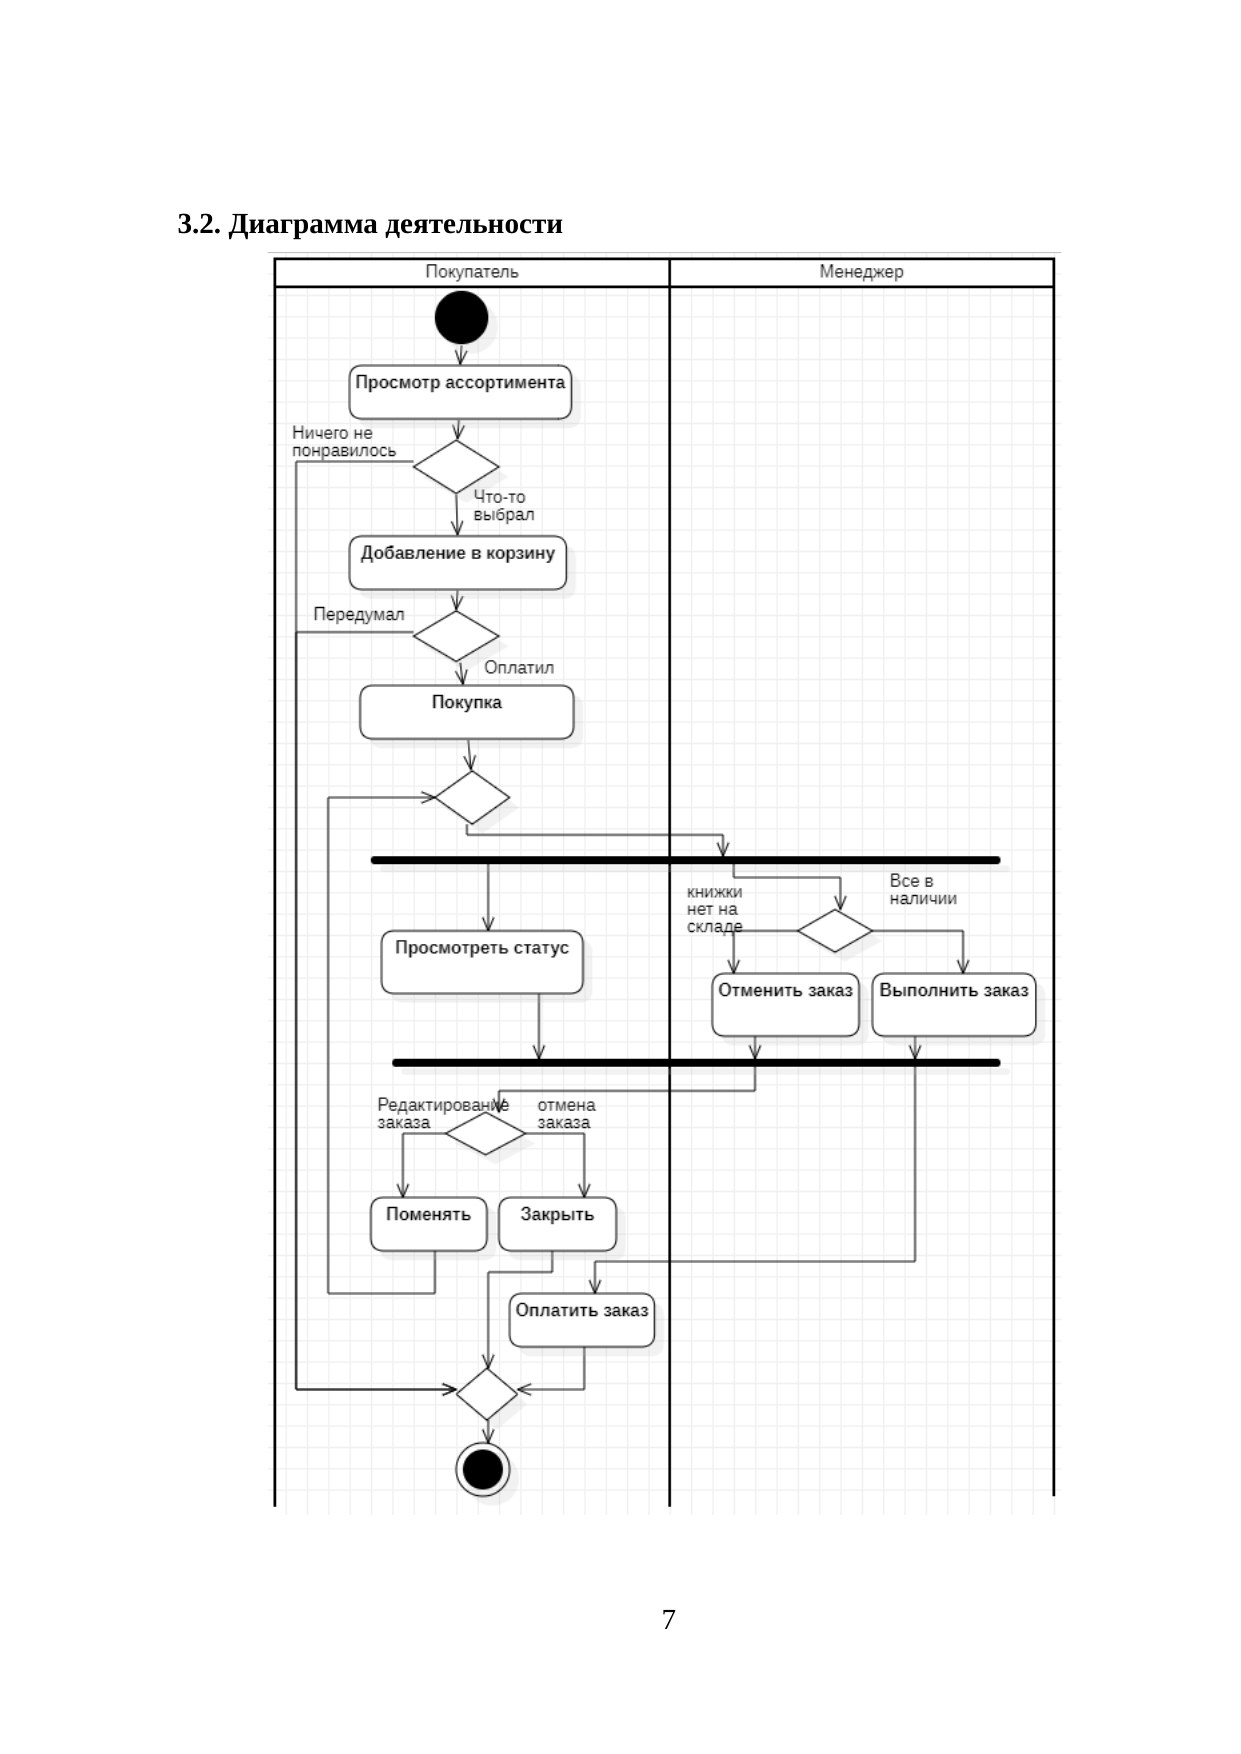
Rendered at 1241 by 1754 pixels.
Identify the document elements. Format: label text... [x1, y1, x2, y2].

picture [267, 252, 1062, 1515]
subtitle 3.2. Диаграмма деятельности [177, 206, 1152, 239]
